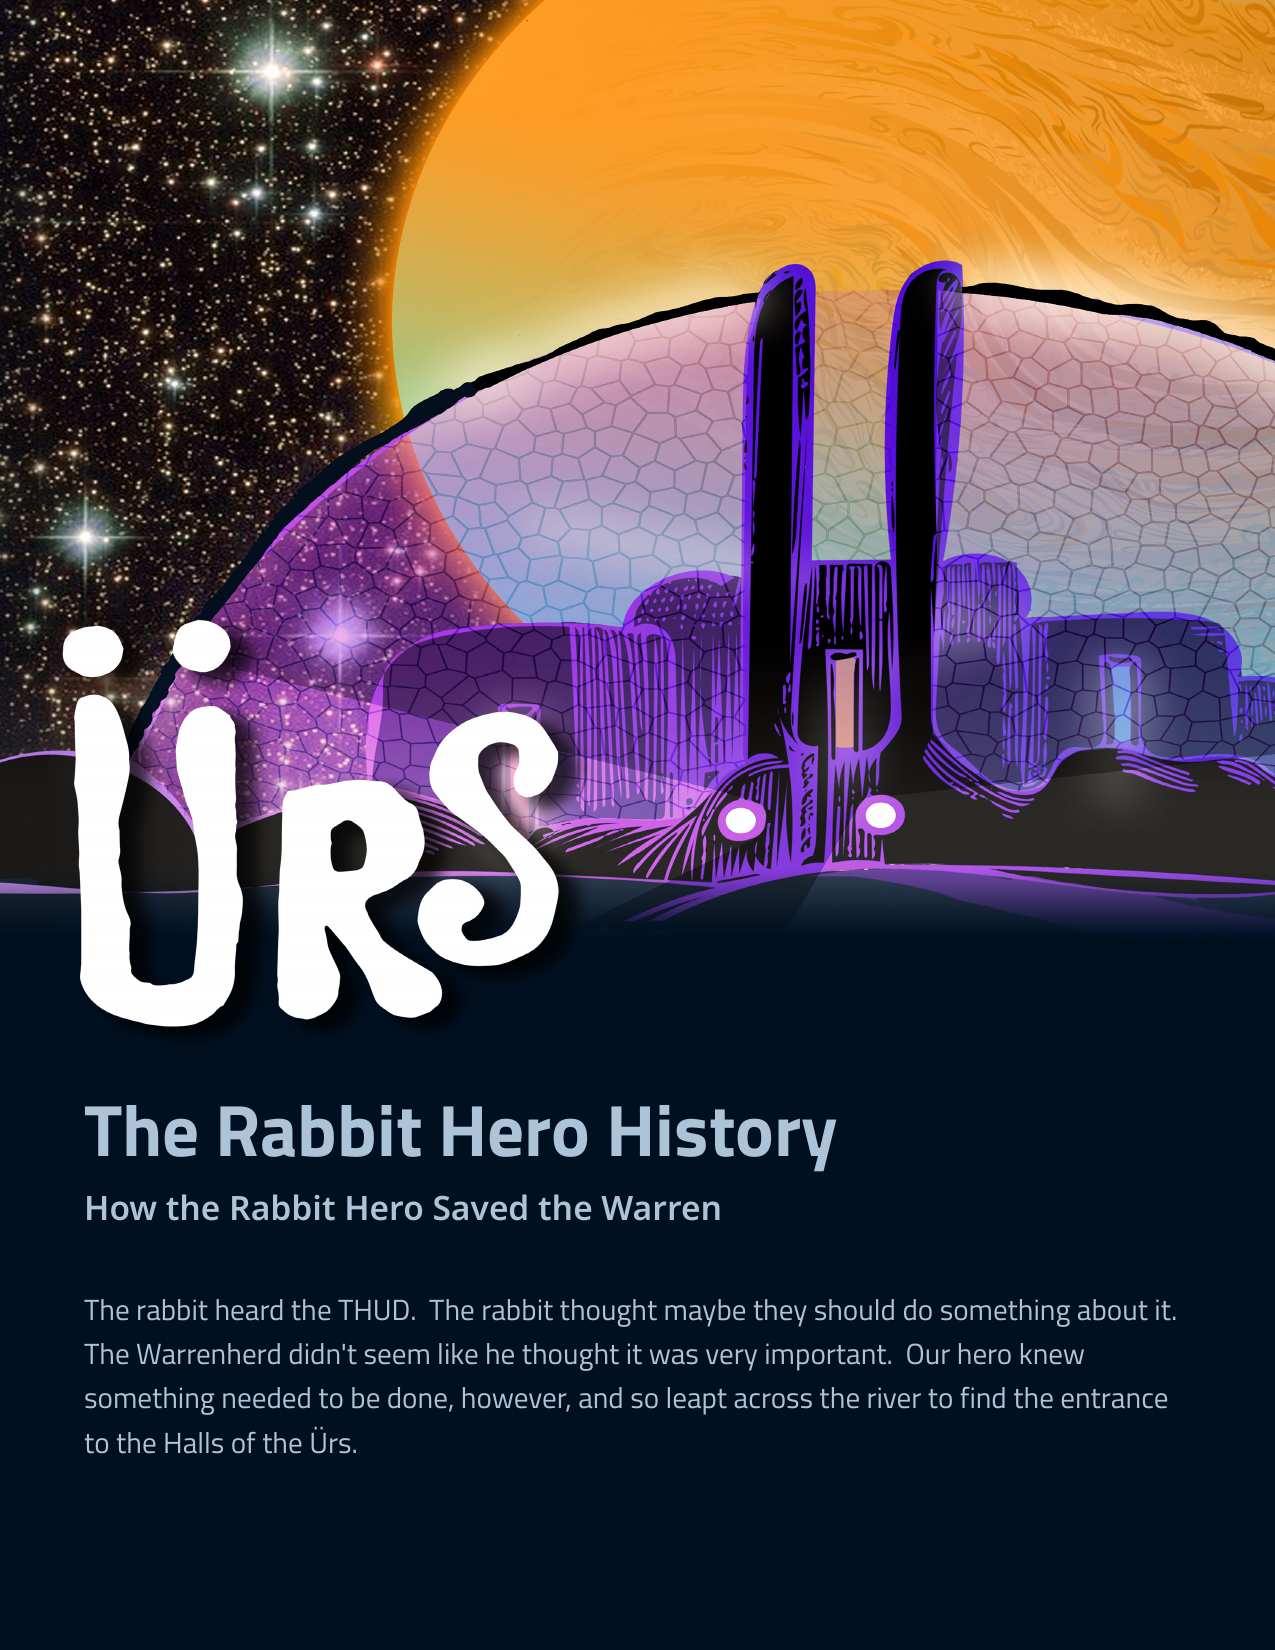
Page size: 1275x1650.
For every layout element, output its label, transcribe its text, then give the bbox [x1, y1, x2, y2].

picture [0, 0, 1275, 1089]
text The rabbit heard the THUD. The rabbit thought maybe they should do something about it. The Warrenherd didn't seem like he thought it was very important. Our hero knew something needed to be done, however, and so leapt across the river to find the entrance to the Halls of the Ürs. [0, 1287, 1275, 1464]
subtitle How the Rabbit Hero Saved the Warren [0, 1185, 1275, 1231]
subtitle The Rabbit Hero History [0, 1089, 1275, 1185]
